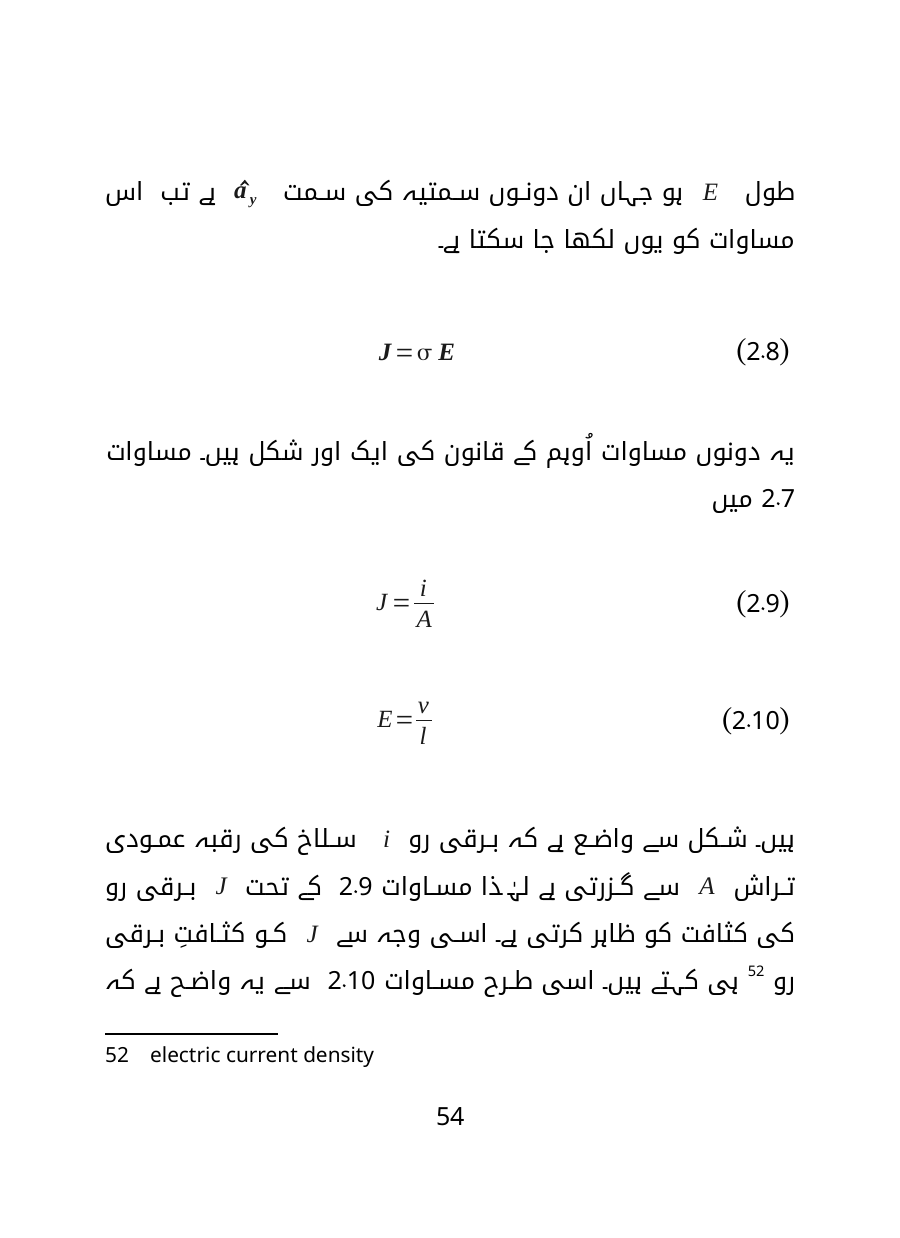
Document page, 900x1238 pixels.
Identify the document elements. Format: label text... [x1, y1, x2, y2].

table_header [105, 323, 718, 394]
table_header [105, 686, 696, 769]
table_header (2.8) [718, 323, 795, 394]
table_header (2.10) [696, 686, 795, 769]
text اگر شکل میں سمتیہکی طول ہو اور سمتیہکی طول ہو جہاں ان دونوں سمتیہ کی سمت ہے تب اس مساوات کو یوں لکھا جا سکتا ہے۔ [105, 168, 795, 263]
table_header (2.9) [696, 569, 795, 652]
text ہیں۔ شکل سے واضع ہے کہ برقی رو سلاخ کی رقبہ عمودی تراشسے گزرتی ہے لہٰذا مساوات 2.9 کے تحتبرقی رو کی کثافت کو ظاہر کرتی ہے۔ اسی وجہ سےکو کثافتِ برقی رو ہی کہتے ہیں۔ اسی طرح مساوات 2.10 سے یہ واضح ہے کہبرقی دباؤ کی شدت کو ظاہر کرتی ہے اور یوں کو برقی میدان کی شدت کہتے ہیں۔جہاں متن سے واضح ہو کہ برقی میدان کی بات ہو رہی ہے وہاں اس نام کو چھوٹا کر کےکو میدانی شدت سے پکارا جاتا ہے۔برقی میدان سے مُراد کسی چارج کے اِردگرد وہ جگہ ہے جس میں اس چارج کا اثر محسوس کیا جاتا ہے۔ [105, 815, 795, 1005]
table_header [105, 569, 696, 652]
text electric current density [105, 1040, 795, 1068]
text یہ دونوں مساوات اُوہم کے قانون کی ایک اور شکل ہیں۔ مساوات 2.7 میں [105, 428, 795, 523]
